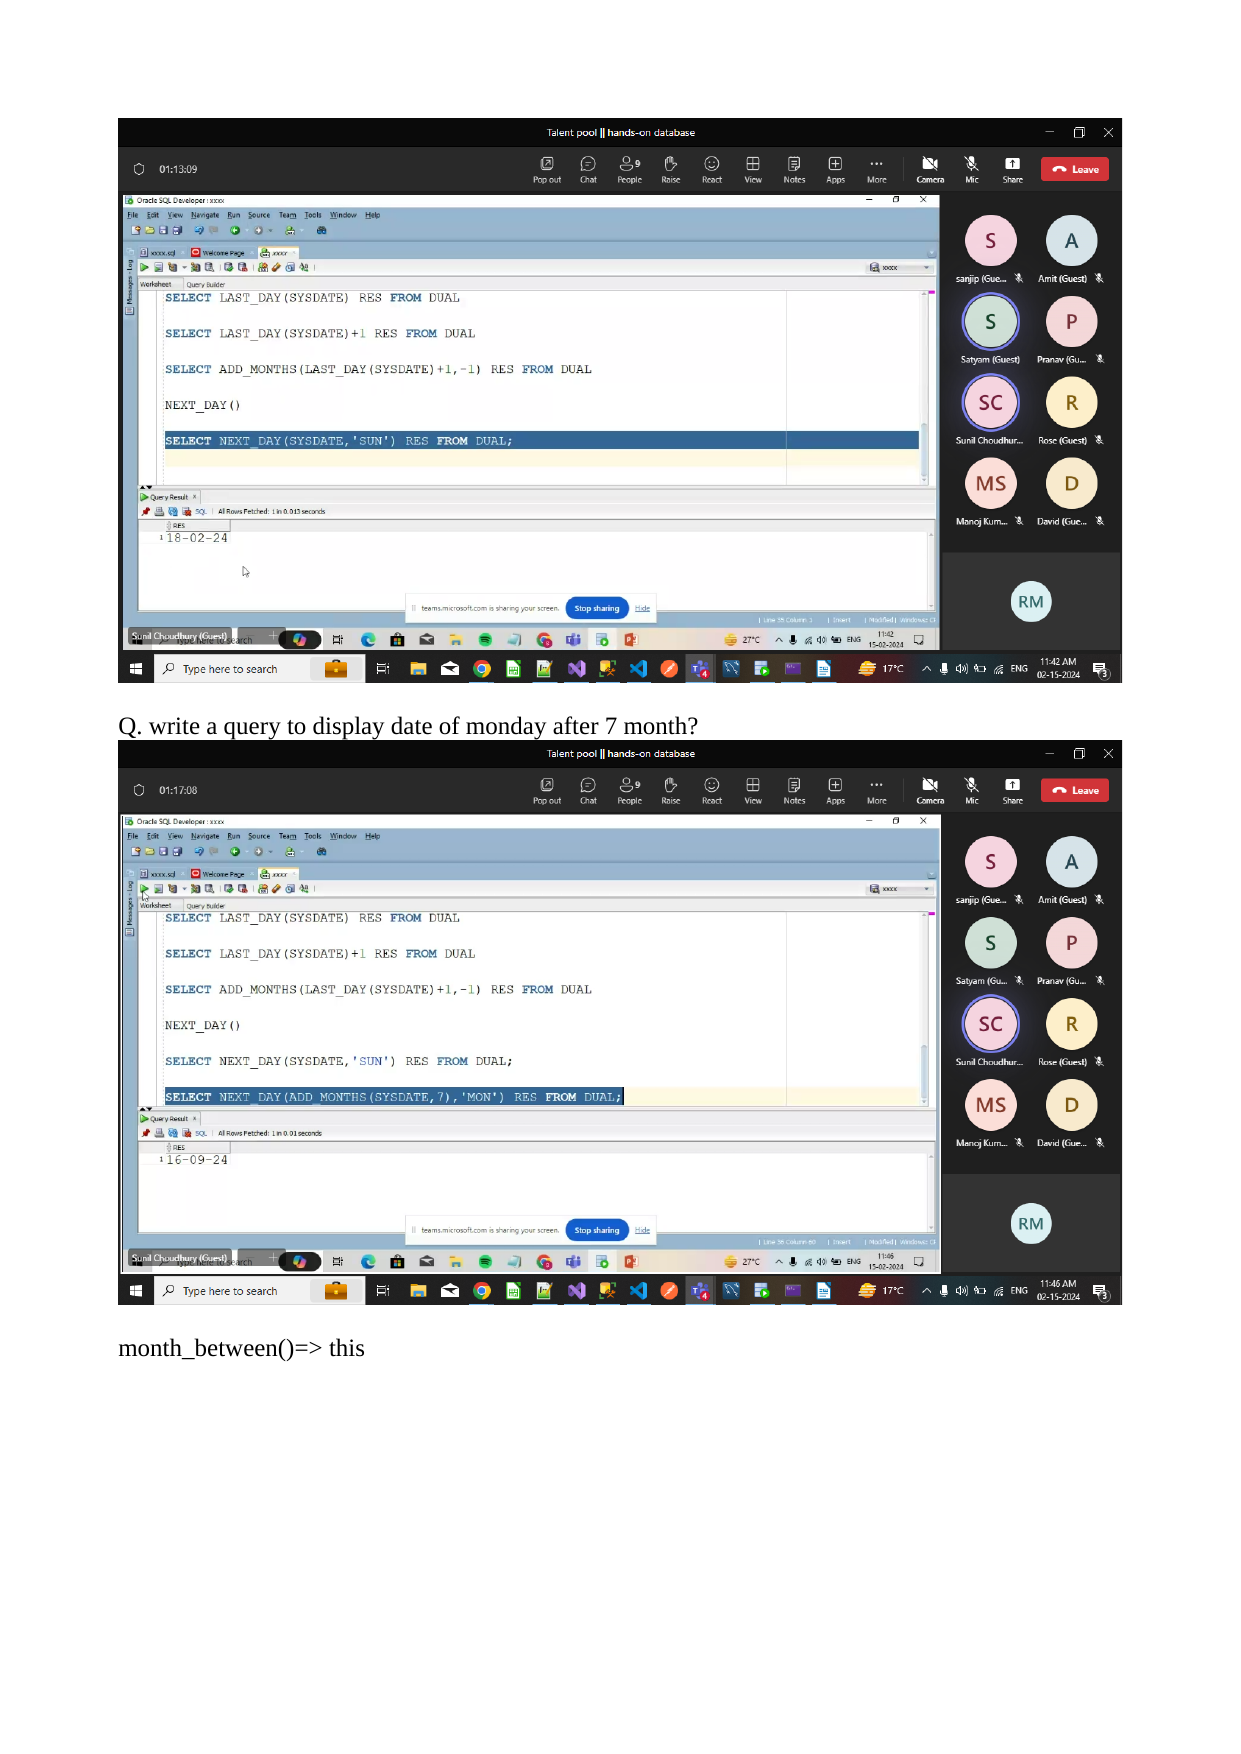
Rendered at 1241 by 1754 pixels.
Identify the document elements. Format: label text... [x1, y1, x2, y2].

text month_between()=> this [118, 1333, 1122, 1362]
text Q. write a query to display date of monday after 7 month? [118, 711, 1122, 740]
picture [118, 118, 1123, 683]
picture [118, 740, 1123, 1305]
